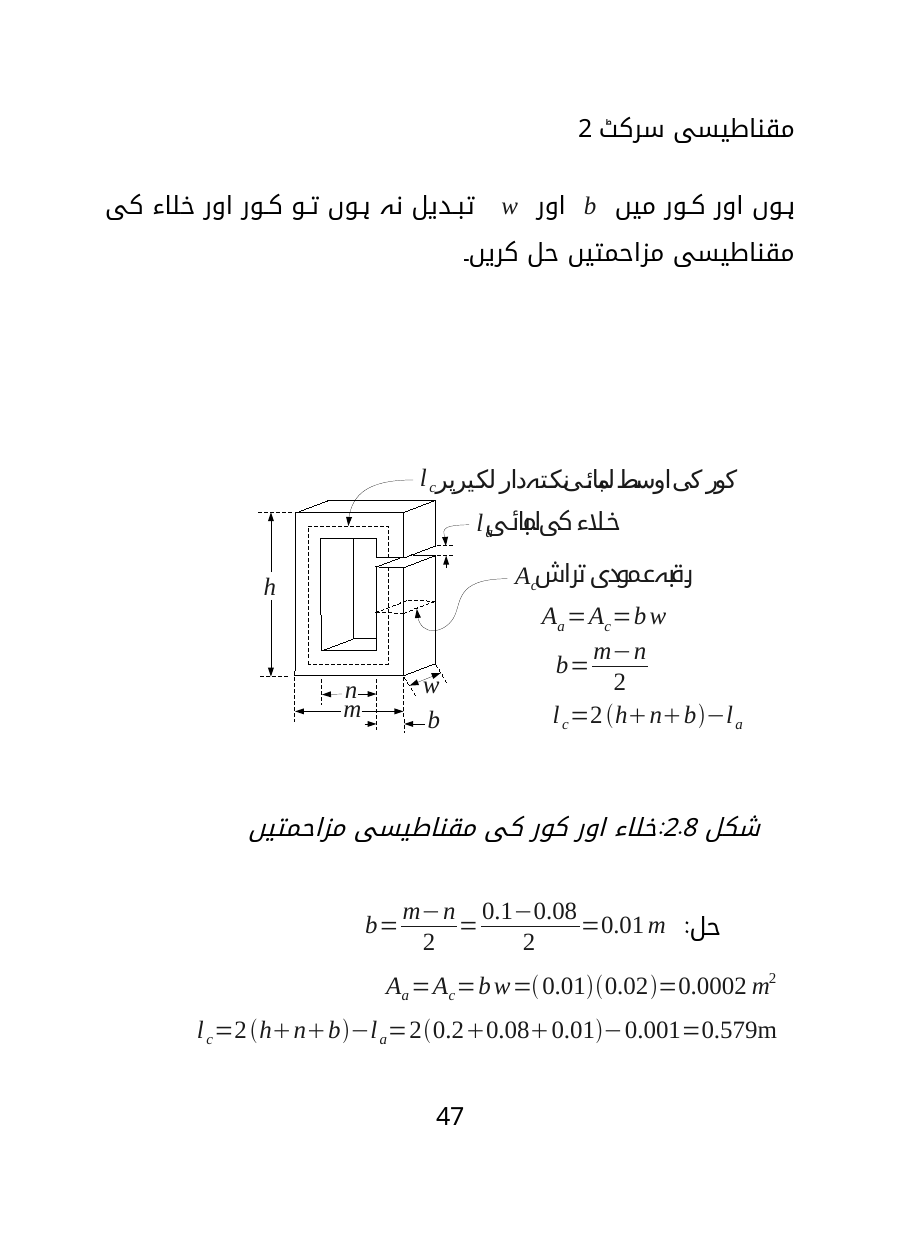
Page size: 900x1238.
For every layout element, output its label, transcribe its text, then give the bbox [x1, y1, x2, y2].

text ہوں اور کور میںاور تبدیل نہ ہوں تو کور اور خلاء کی مقناطیسی مزاحمتیں حل کریں۔ [105, 182, 795, 277]
text حل: [105, 898, 795, 957]
text شکل 2.8:خلاء اور کور کی مقناطیسی مزاحمتیں [140, 395, 759, 851]
